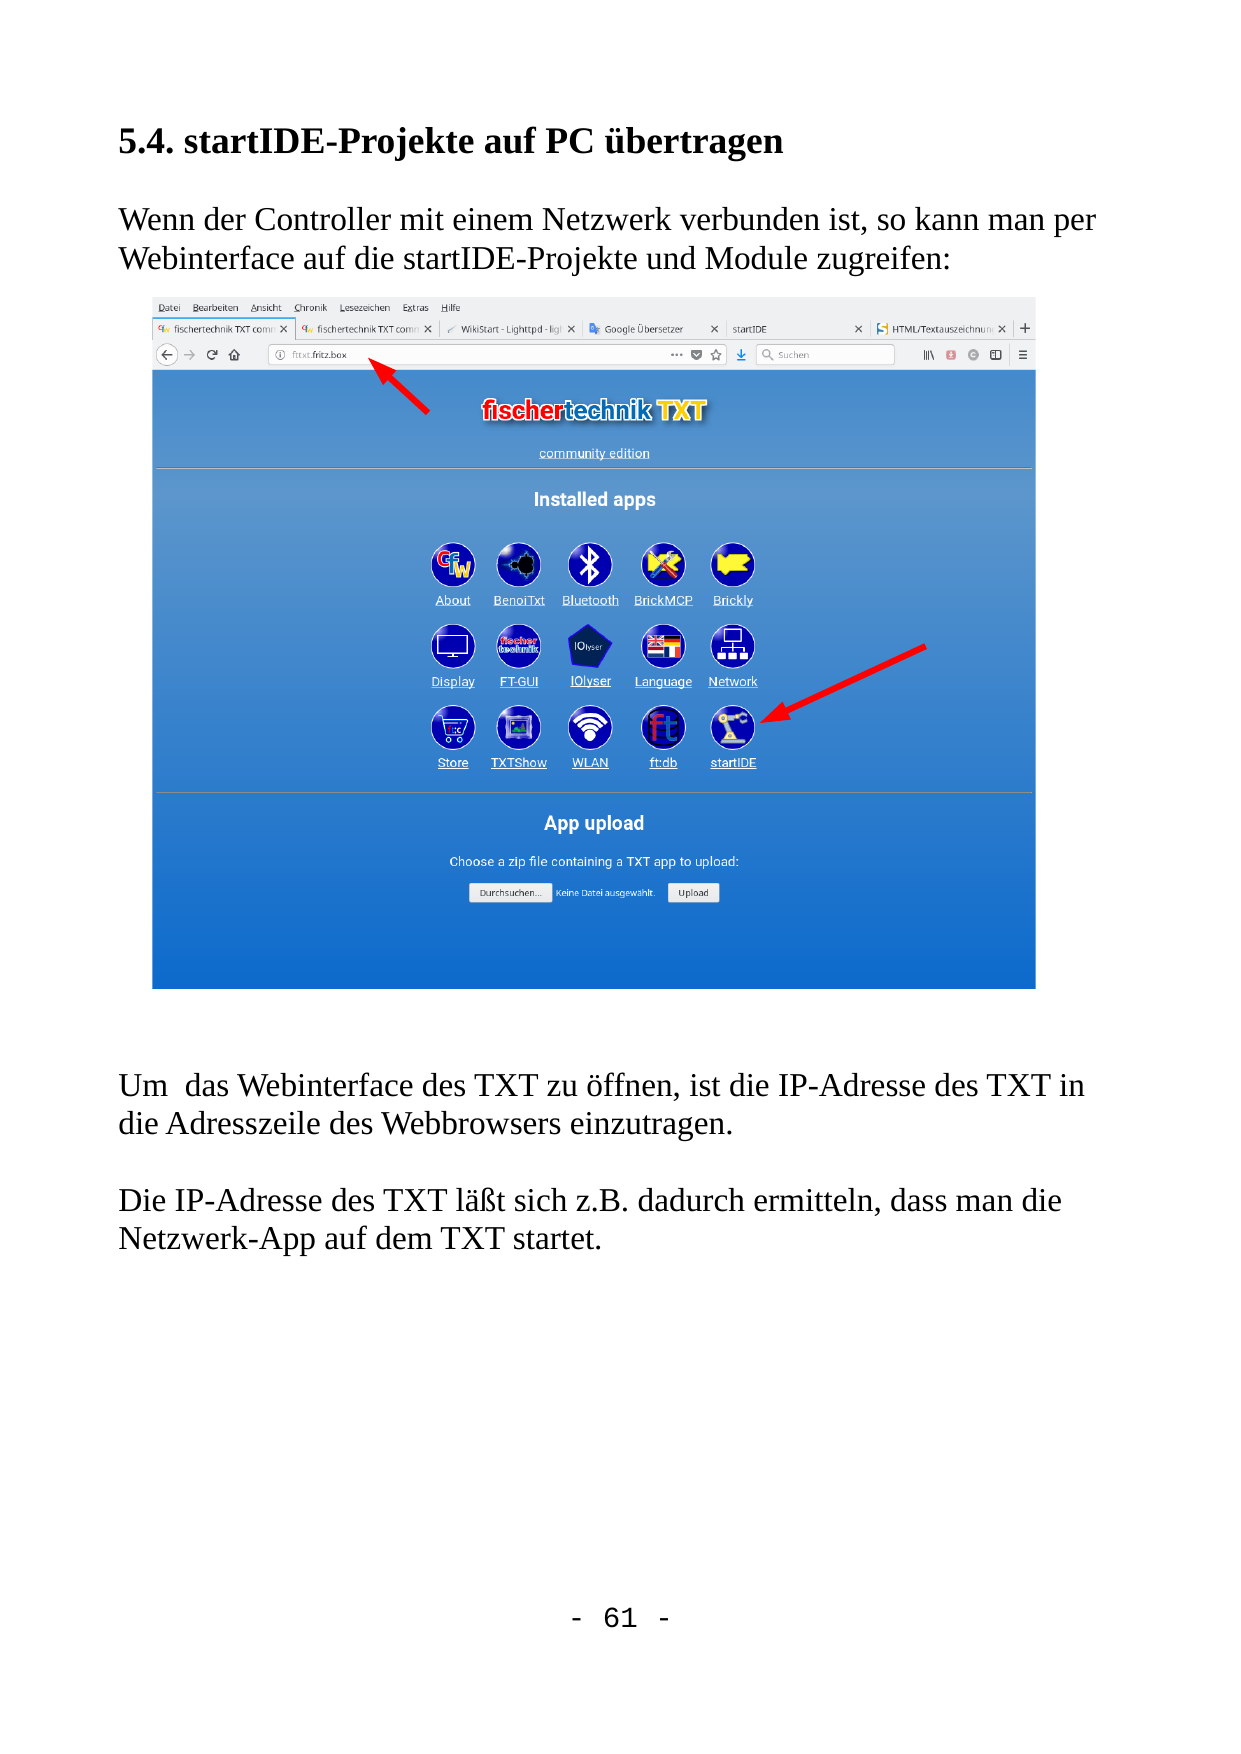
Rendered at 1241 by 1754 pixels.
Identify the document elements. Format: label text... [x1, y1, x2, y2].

text 5.4. startIDE-Projekte auf PC übertragen [118, 118, 1122, 161]
text Um das Webinterface des TXT zu öffnen, ist die IP-Adresse des TXT in die Adresszeile des Webbrowsers einzutragen. [118, 1065, 1122, 1142]
text Die IP-Adresse des TXT läßt sich z.B. dadurch ermitteln, dass man die Netzwerk-App auf dem TXT startet. [118, 1180, 1122, 1257]
text Wenn der Controller mit einem Netzwerk verbunden ist, so kann man per Webinterface auf die startIDE-Projekte und Module zugreifen: [118, 199, 1122, 276]
picture [152, 297, 1036, 989]
